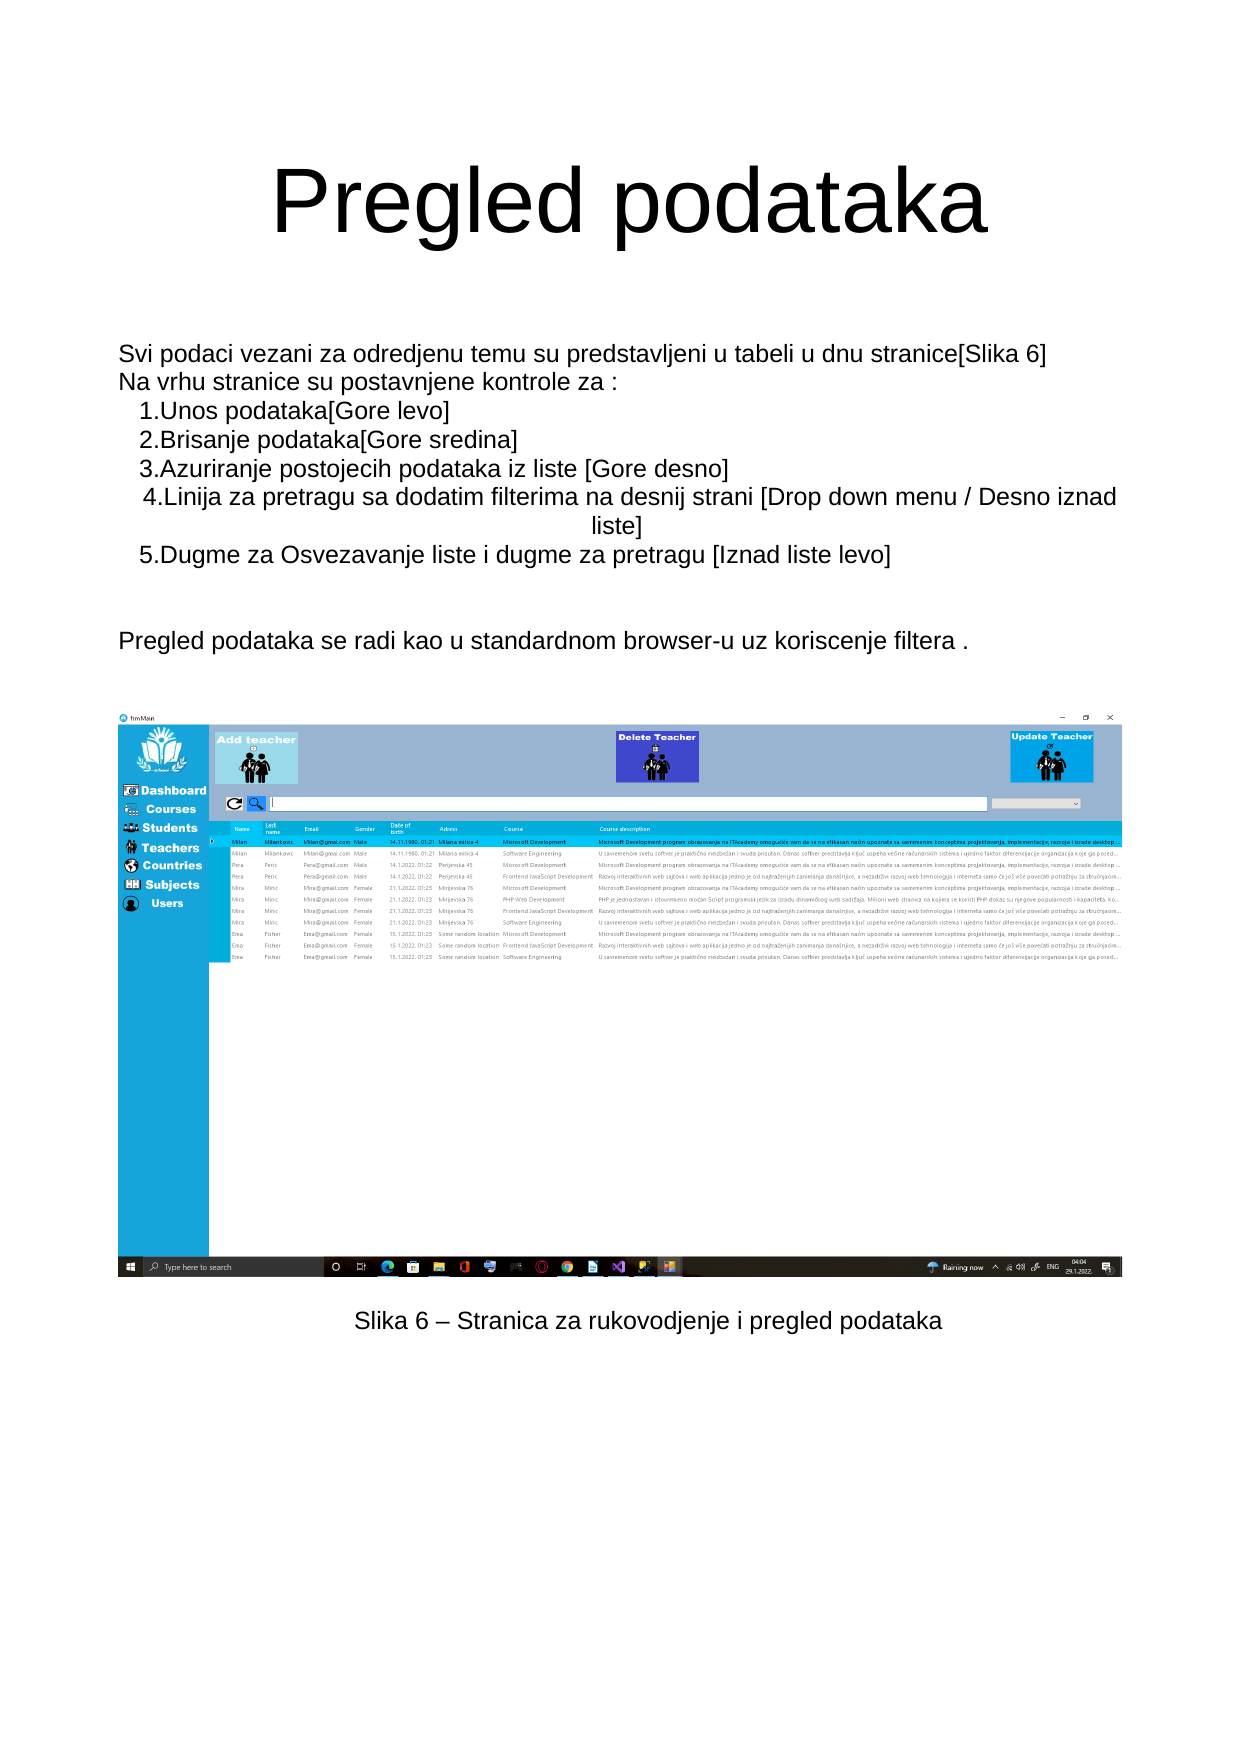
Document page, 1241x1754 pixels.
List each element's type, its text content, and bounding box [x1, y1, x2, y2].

text Pregled podataka [118, 147, 1122, 252]
picture [118, 712, 1123, 1277]
text 2.Brisanje podataka[Gore sredina] [118, 425, 1122, 453]
text 5.Dugme za Osvezavanje liste i dugme za pretragu [Iznad liste levo] [118, 540, 1122, 568]
text 4.Linija za pretragu sa dodatim filterima na desnij strani [Drop down menu / Desno iznad liste] [118, 482, 1122, 540]
text Na vrhu stranice su postavnjene kontrole za : [118, 367, 1122, 396]
text 3.Azuriranje postojecih podataka iz liste [Gore desno] [118, 453, 1122, 482]
text 1.Unos podataka[Gore levo] [118, 396, 1122, 425]
text Slika 6 – Stranica za rukovodjenje i pregled podataka [118, 1306, 1122, 1334]
text Svi podaci vezani za odredjenu temu su predstavljeni u tabeli u dnu stranice[Slika 6] [118, 338, 1122, 367]
text Pregled podataka se radi kao u standardnom browser-u uz koriscenje filtera . [118, 626, 1122, 655]
